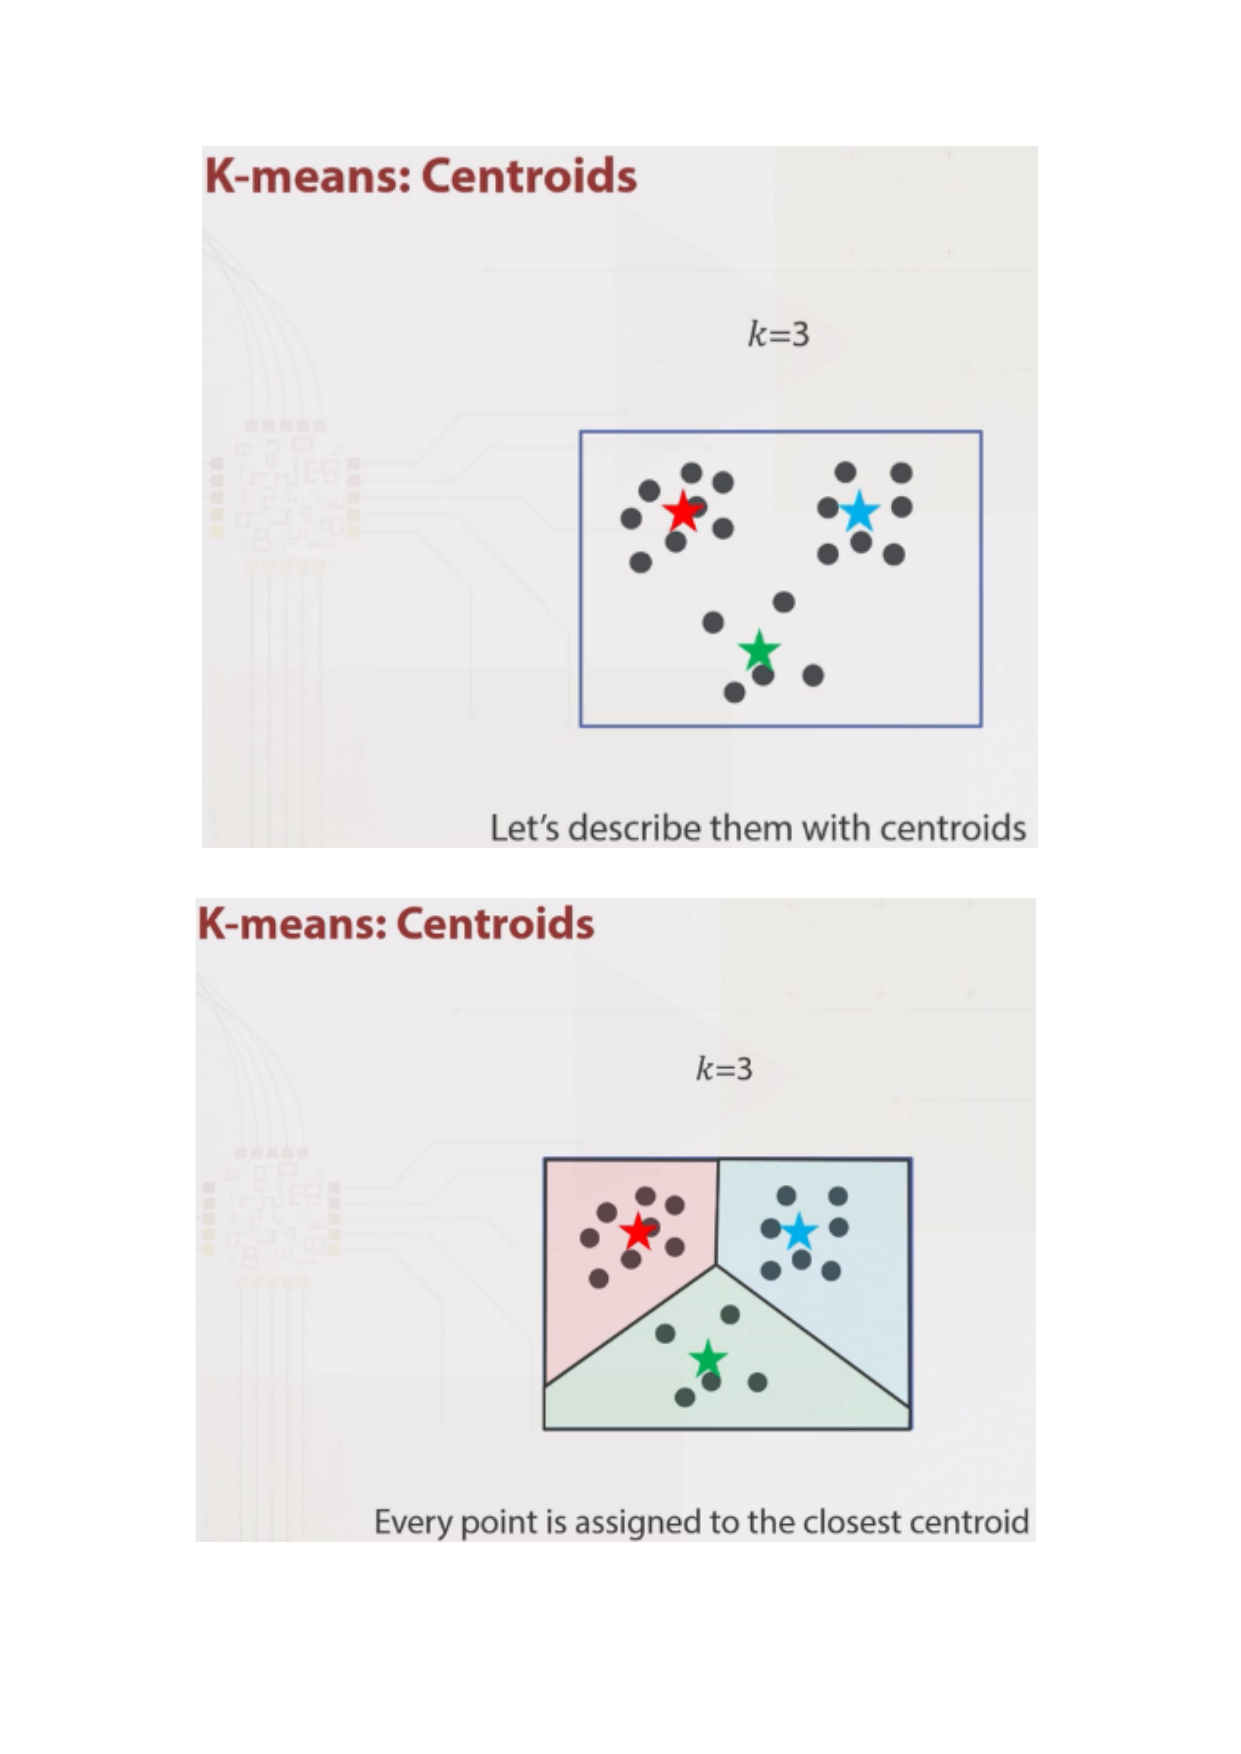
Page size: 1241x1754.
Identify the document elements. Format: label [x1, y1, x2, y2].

picture [195, 898, 1037, 1542]
picture [202, 146, 1039, 848]
